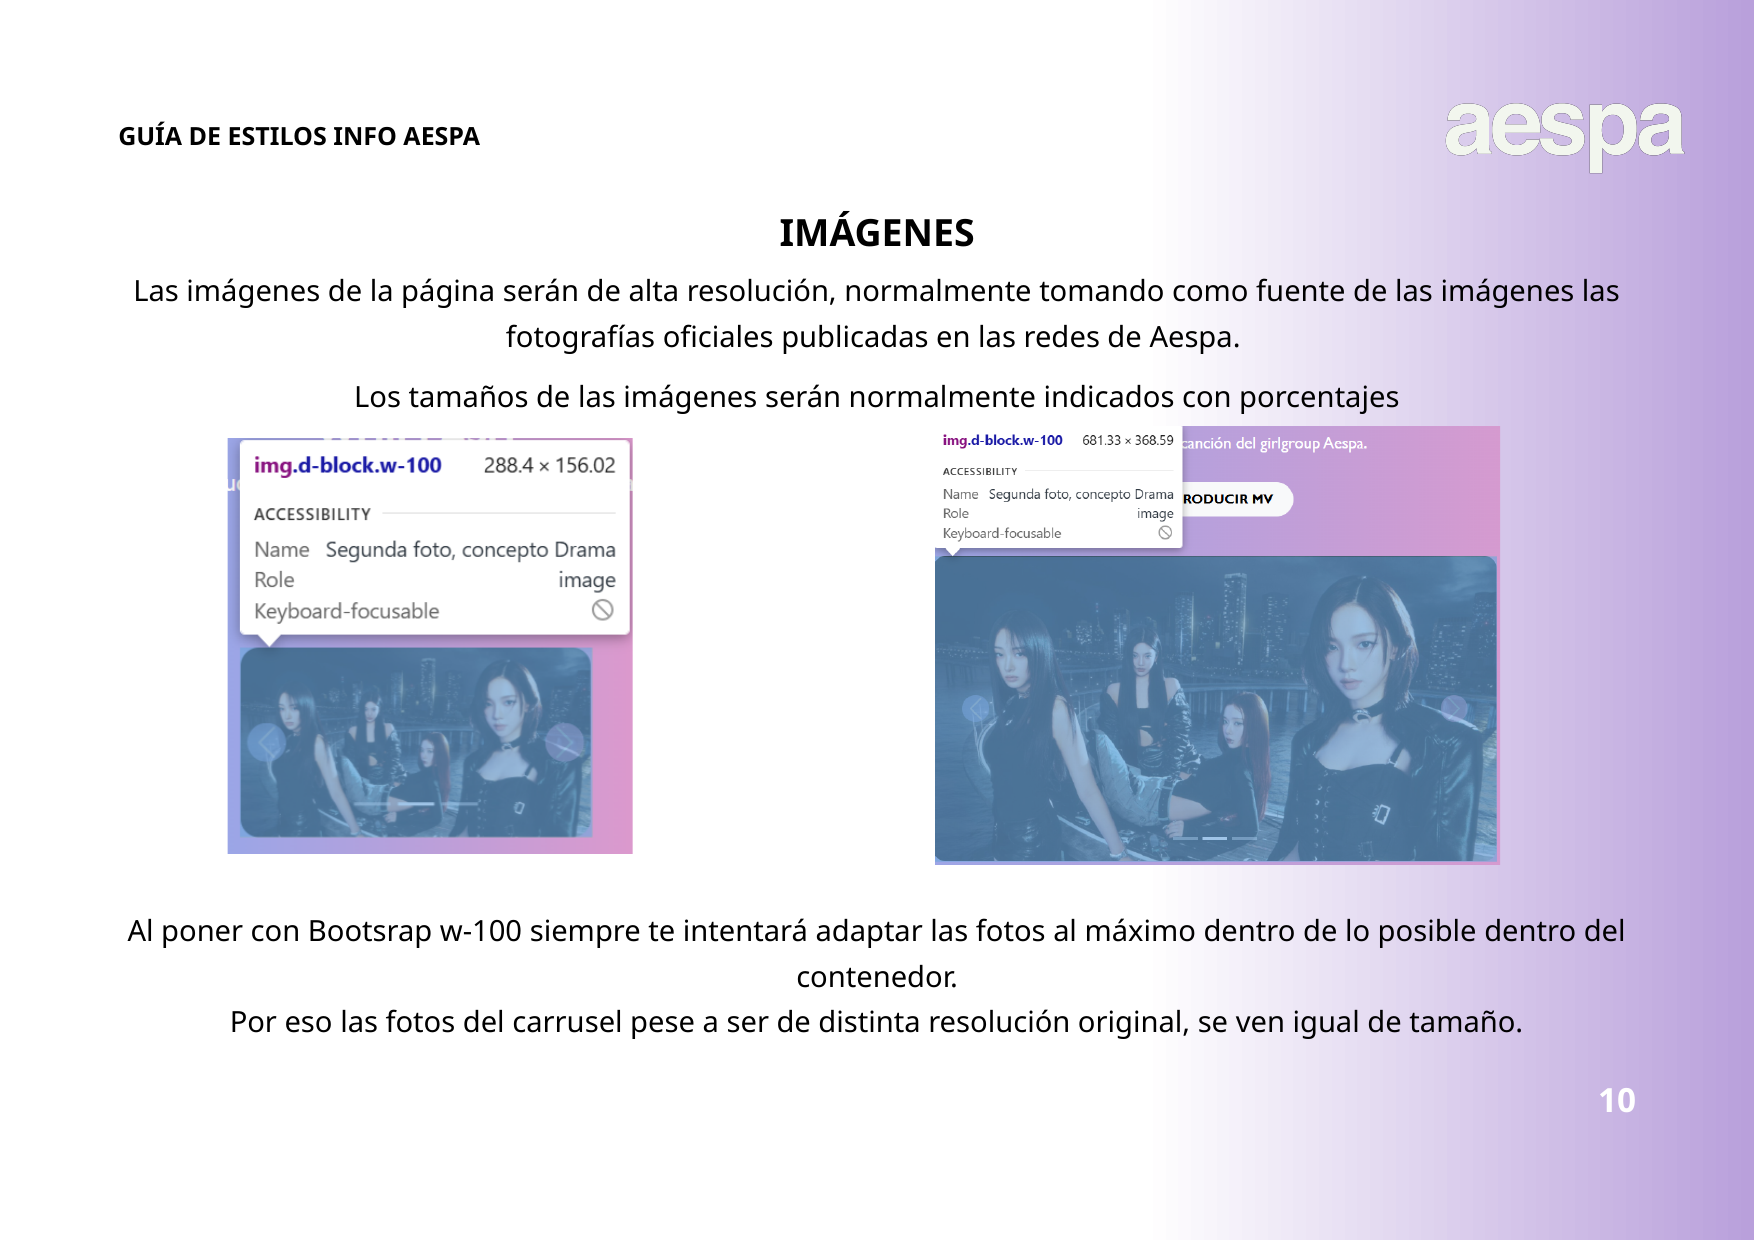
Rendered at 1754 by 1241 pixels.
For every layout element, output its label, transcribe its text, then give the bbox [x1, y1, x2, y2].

text Las imágenes de la página serán de alta resolución, normalmente tomando como fuente de las imágenes las fotografías oficiales publicadas en las redes de Aespa. [118, 270, 1636, 356]
text Los tamaños de las imágenes serán normalmente indicados con porcentajes [118, 376, 1636, 416]
picture [1428, 88, 1703, 187]
subtitle IMÁGENES [118, 207, 1636, 258]
text Al poner con Bootsrap w-100 siempre te intentará adaptar las fotos al máximo dentro de lo posible dentro del contenedor. Por eso las fotos del carrusel pese a ser de distinta resolución original, se ven igual de tamaño. [118, 436, 1636, 1041]
picture [935, 426, 1501, 865]
picture [227, 438, 633, 854]
